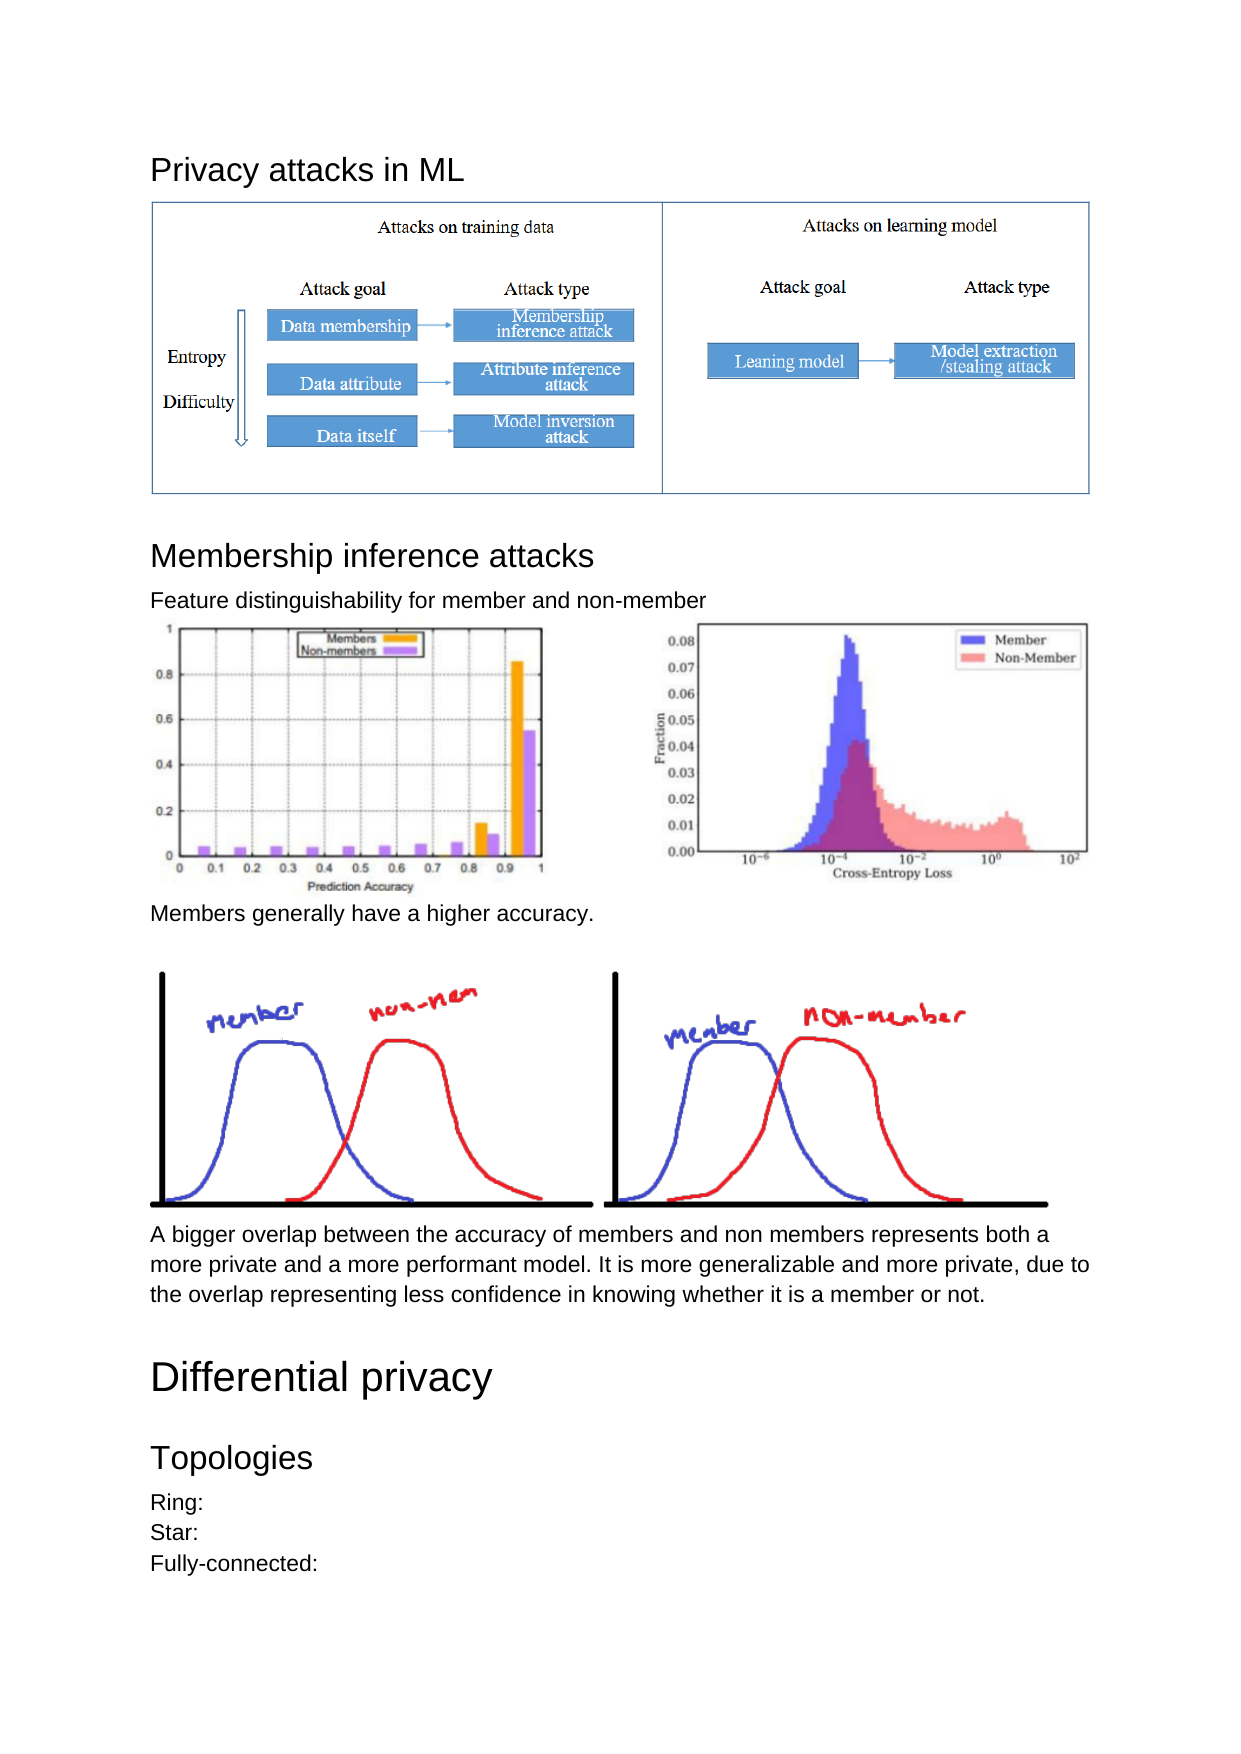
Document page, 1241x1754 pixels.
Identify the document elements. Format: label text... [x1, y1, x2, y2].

subtitle Topologies [150, 1438, 1090, 1477]
subtitle Privacy attacks in ML [150, 150, 1090, 188]
picture [150, 960, 1059, 1217]
text A bigger overlap between the accuracy of members and non members represents both a more private and a more performant model. It is more generalizable and more private, due to the overlap representing less confidence in knowing whether it is a member or not. [150, 1221, 1090, 1307]
picture [150, 617, 1091, 897]
text Star: [150, 1519, 1090, 1546]
text Feature distinguishability for member and non-member [150, 587, 1090, 613]
text Members generally have a higher accuracy. [150, 900, 1090, 927]
text Ring: [150, 1489, 1090, 1516]
subtitle Membership inference attacks [150, 536, 1090, 574]
text Fully-connected: [150, 1549, 1090, 1576]
picture [150, 201, 1091, 495]
subtitle Differential privacy [150, 1353, 1090, 1401]
